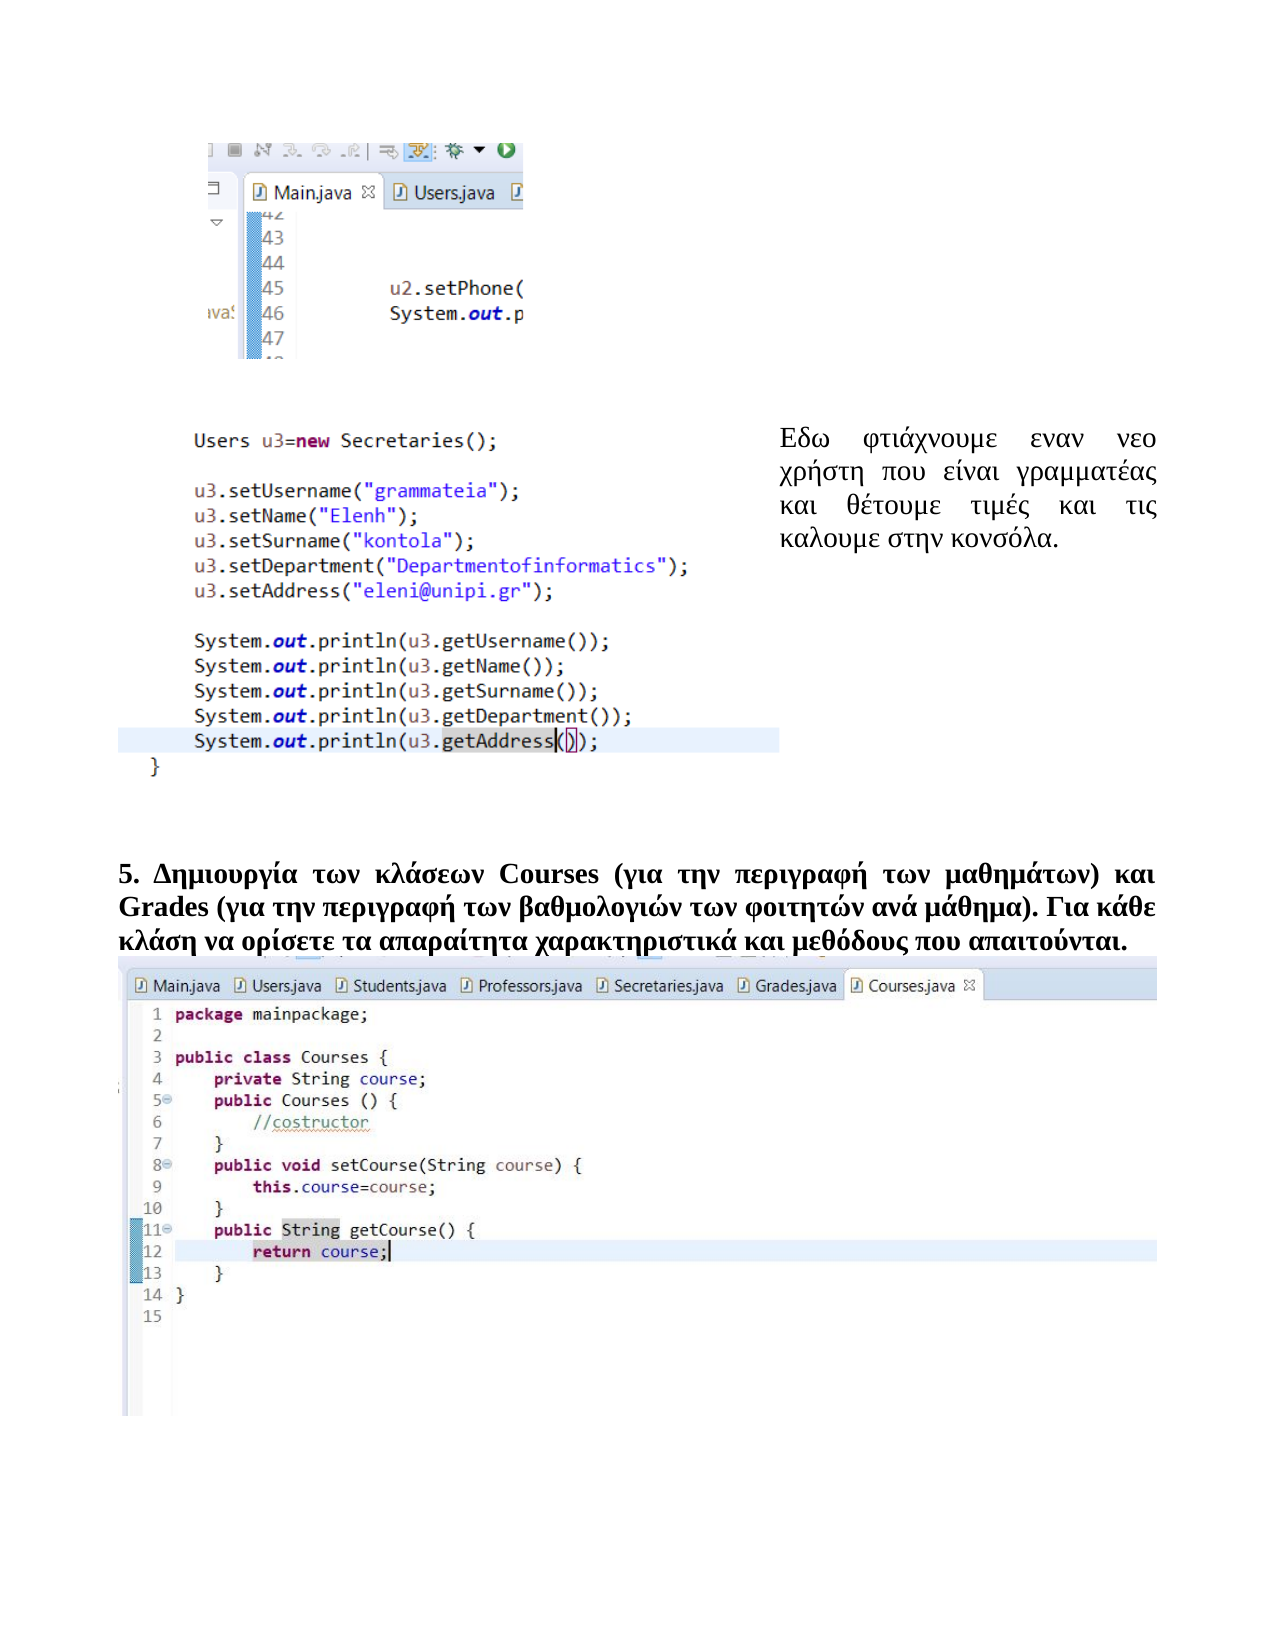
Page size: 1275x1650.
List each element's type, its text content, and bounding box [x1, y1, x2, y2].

picture [118, 386, 780, 784]
picture [208, 143, 524, 359]
text Εδω φτιάχνουμε εναν νεο χρήστη που είναι γραμματέας και θέτουμε τιμές και τις καλουμε στην κονσόλα. [780, 420, 1157, 554]
picture [118, 956, 1157, 1416]
text 5. Δημιουργία των κλάσεων Courses (για την περιγραφή των μαθημάτων) και Grades (για την περιγραφή των βαθμολογιών των φοιτητών ανά μάθημα). Για κάθε κλάση να ορίσετε τα απαραίτητα χαρακτηριστικά και μεθόδους που απαιτούνται. [118, 856, 1157, 956]
